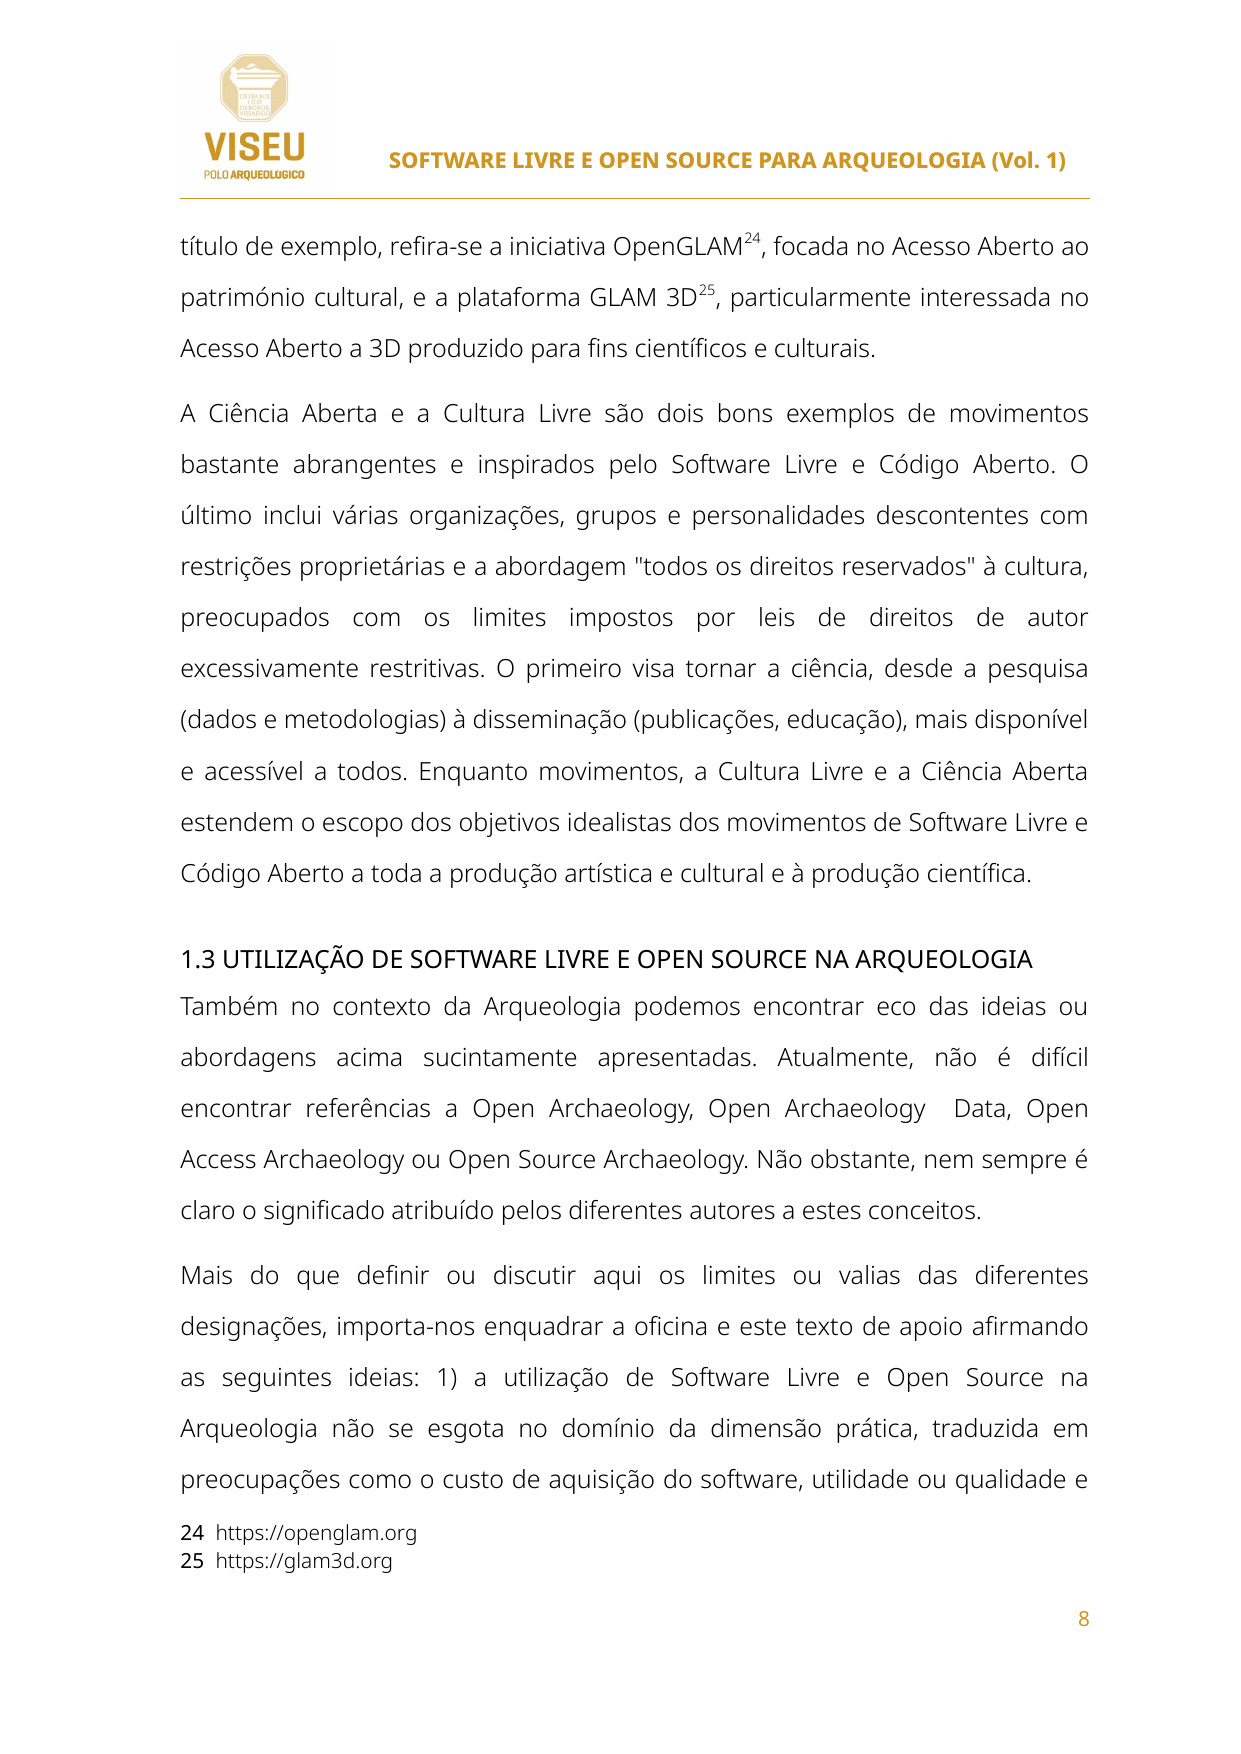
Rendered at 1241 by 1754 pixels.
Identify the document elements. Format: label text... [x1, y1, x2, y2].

text https://openglam.org [180, 1518, 1090, 1547]
text título de exemplo, refira-se a iniciativa OpenGLAM, focada no Acesso Aberto ao património cultural, e a plataforma GLAM 3D, particularmente interessada no Acesso Aberto a 3D produzido para fins científicos e culturais. [180, 228, 1090, 364]
subtitle 1.3 UtilizaçÃO de Software Livre e Open Source na ARQUEOLOGIA [180, 942, 1090, 976]
text https://glam3d.org [180, 1547, 1090, 1575]
text Também no contexto da Arqueologia podemos encontrar eco das ideias ou abordagens acima sucintamente apresentadas. Atualmente, não é difícil encontrar referências a Open Archaeology, Open Archaeology Data, Open Access Archaeology ou Open Source Archaeology. Não obstante, nem sempre é claro o significado atribuído pelos diferentes autores a estes conceitos. [180, 988, 1090, 1226]
text Mais do que definir ou discutir aqui os limites ou valias das diferentes designações, importa-nos enquadrar a oficina e este texto de apoio afirmando as seguintes ideias: 1) a utilização de Software Livre e Open Source na Arqueologia não se esgota no domínio da dimensão prática, traduzida em preocupações como o custo de aquisição do software, utilidade ou qualidade e [180, 1258, 1090, 1496]
text A Ciência Aberta e a Cultura Livre são dois bons exemplos de movimentos bastante abrangentes e inspirados pelo Software Livre e Código Aberto. O último inclui várias organizações, grupos e personalidades descontentes com restrições proprietárias e a abordagem "todos os direitos reservados" à cultura, preocupados com os limites impostos por leis de direitos de autor excessivamente restritivas. O primeiro visa tornar a ciência, desde a pesquisa (dados e metodologias) à disseminação (publicações, educação), mais disponível e acessível a todos. Enquanto movimentos, a Cultura Livre e a Ciência Aberta estendem o escopo dos objetivos idealistas dos movimentos de Software Livre e Código Aberto a toda a produção artística e cultural e à produção científica. [180, 396, 1090, 889]
